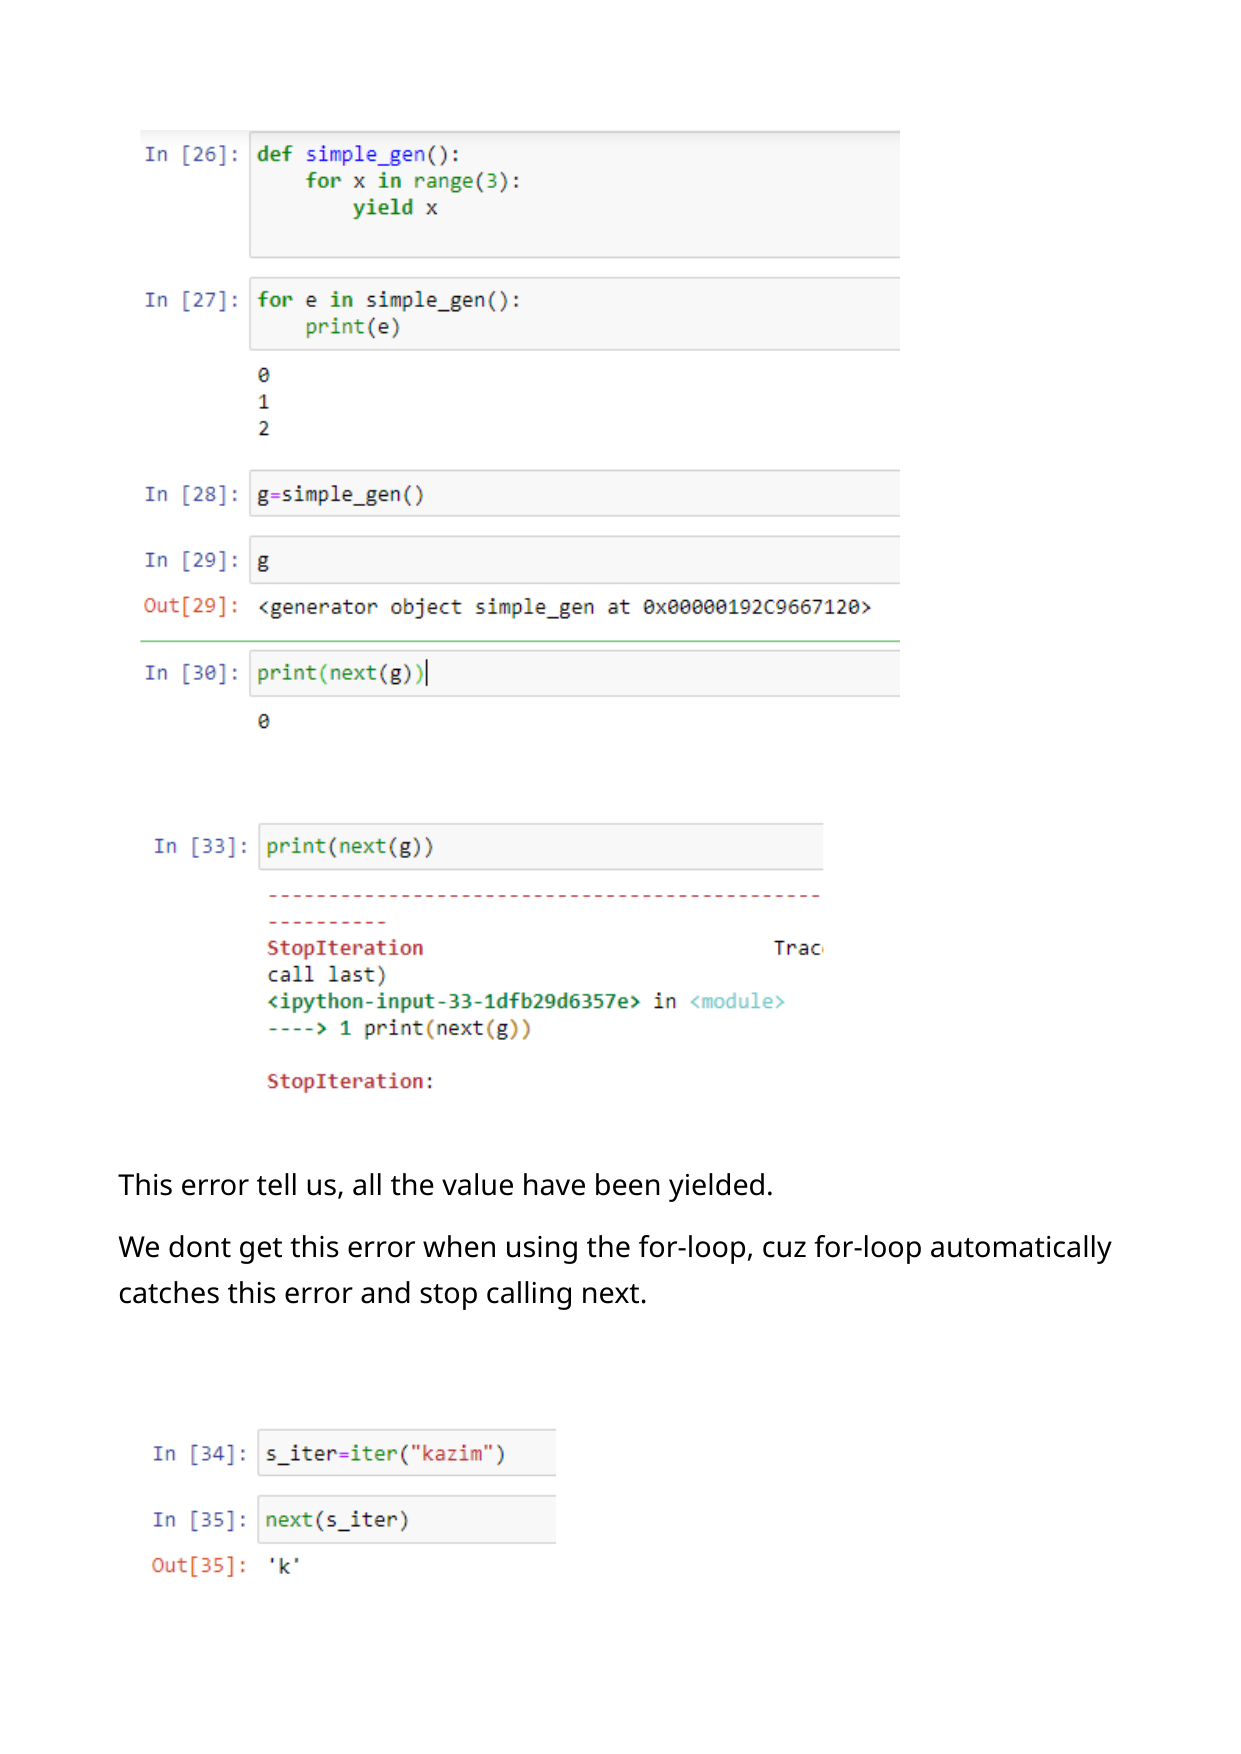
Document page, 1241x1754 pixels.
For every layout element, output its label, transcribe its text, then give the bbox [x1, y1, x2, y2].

picture [137, 1412, 557, 1596]
text This error tell us, all the value have been yielded. [118, 1165, 1122, 1204]
picture [135, 814, 824, 1101]
text We dont get this error when using the for-loop, cuz for-loop automatically catches this error and stop calling next. [118, 1226, 1122, 1312]
picture [140, 130, 900, 741]
